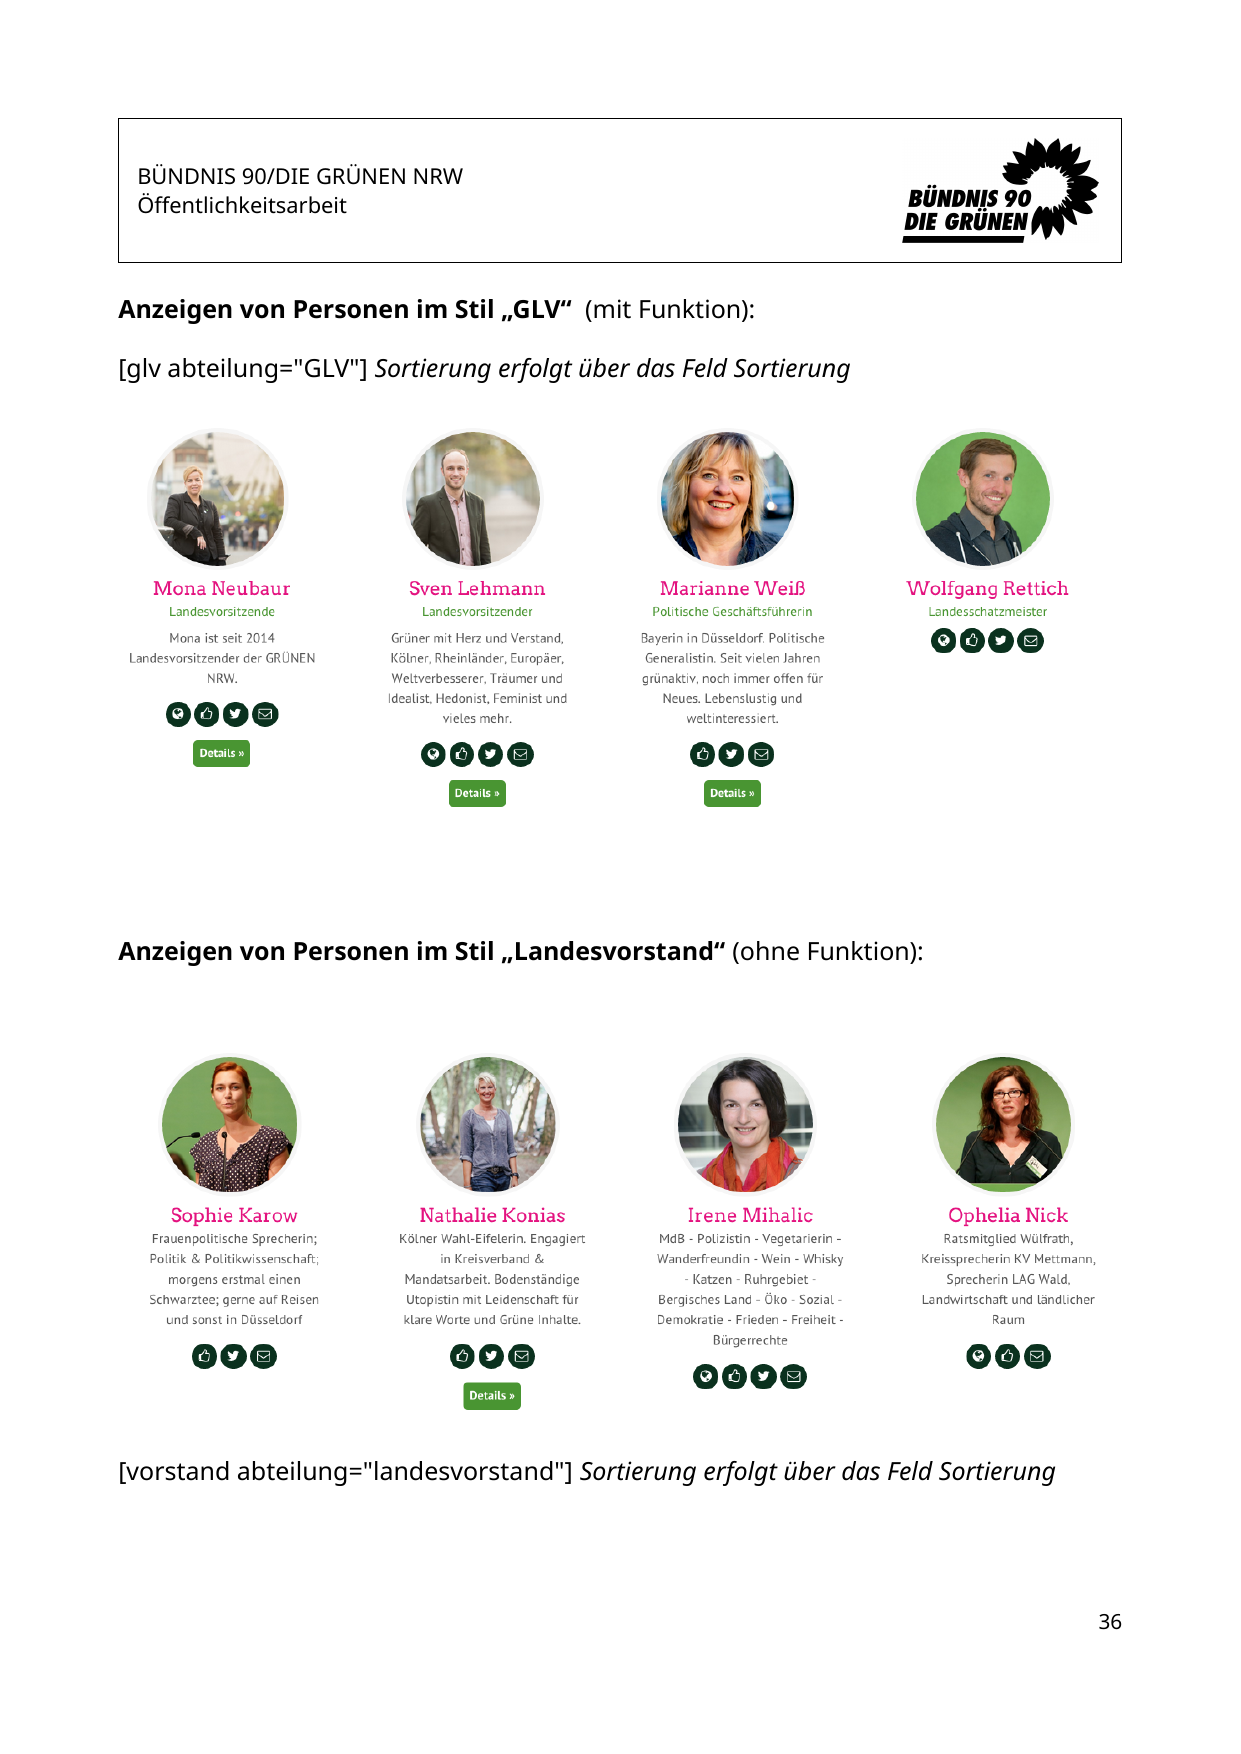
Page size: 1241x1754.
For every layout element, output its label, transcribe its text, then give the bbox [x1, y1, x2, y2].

text Anzeigen von Personen im Stil „GLV“ (mit Funktion): [118, 292, 1122, 326]
text [glv abteilung="GLV"] Sortierung erfolgt über das Feld Sortierung [118, 350, 1122, 384]
text [vorstand abteilung="landesvorstand"] Sortierung erfolgt über das Feld Sortierung [118, 1454, 1122, 1488]
text Anzeigen von Personen im Stil „Landesvorstand“ (ohne Funktion): [118, 934, 1122, 968]
picture [902, 138, 1099, 243]
picture [118, 1022, 1139, 1454]
picture [97, 394, 1107, 876]
text [118, 992, 1122, 1022]
